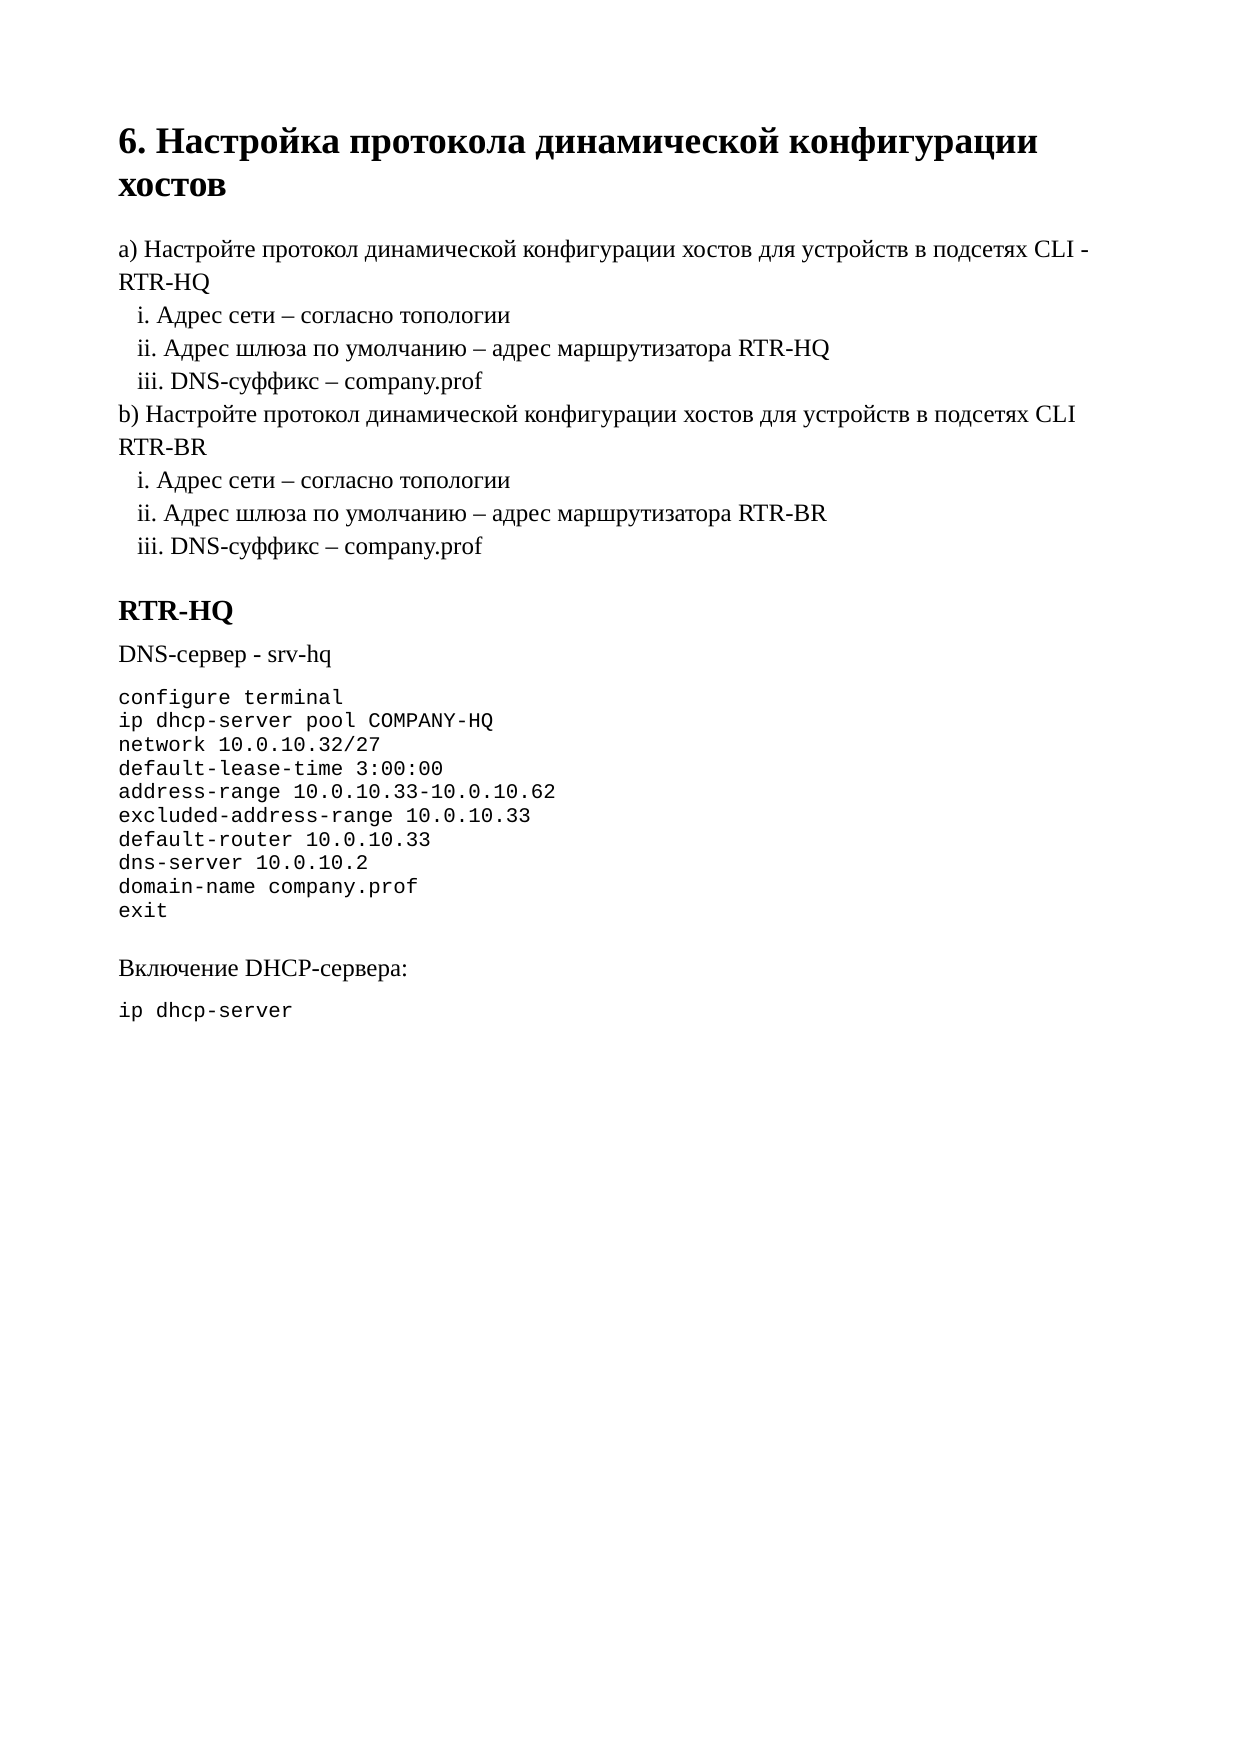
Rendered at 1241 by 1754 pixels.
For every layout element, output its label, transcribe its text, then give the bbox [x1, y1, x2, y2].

text exit [118, 900, 1122, 923]
text address-range 10.0.10.33-10.0.10.62 [118, 781, 1122, 805]
text domain-name company.prof [118, 876, 1122, 900]
text a) Настройте протокол динамической конфигурации хостов для устройств в подсетях CLI - RTR-HQ i. Адрес сети – согласно топологии ii. Адрес шлюза по умолчанию – адрес маршрутизатора RTR-HQ iii. DNS-суффикс – company.prof b) Настройте протокол динамической конфигурации хостов для устройств в подсетях CLI RTR-BR i. Адрес сети – согласно топологии ii. Адрес шлюза по умолчанию – адрес маршрутизатора RTR-BR iii. DNS-суффикс – company.prof [118, 234, 1122, 560]
text Включение DHCP-сервера: [118, 953, 1122, 982]
text DNS-сервер - srv-hq [118, 639, 1122, 668]
text default-lease-time 3:00:00 [118, 758, 1122, 781]
text excluded-address-range 10.0.10.33 [118, 805, 1122, 829]
text ip dhcp-server pool COMPANY-HQ [118, 711, 1122, 734]
text ip dhcp-server [118, 1000, 1122, 1024]
text configure terminal [118, 687, 1122, 711]
text dns-server 10.0.10.2 [118, 852, 1122, 876]
subtitle RTR-HQ [118, 593, 1122, 627]
text network 10.0.10.32/27 [118, 734, 1122, 758]
subtitle 6. Настройка протокола динамической конфигурации хостов [118, 118, 1122, 204]
text default-router 10.0.10.33 [118, 829, 1122, 852]
